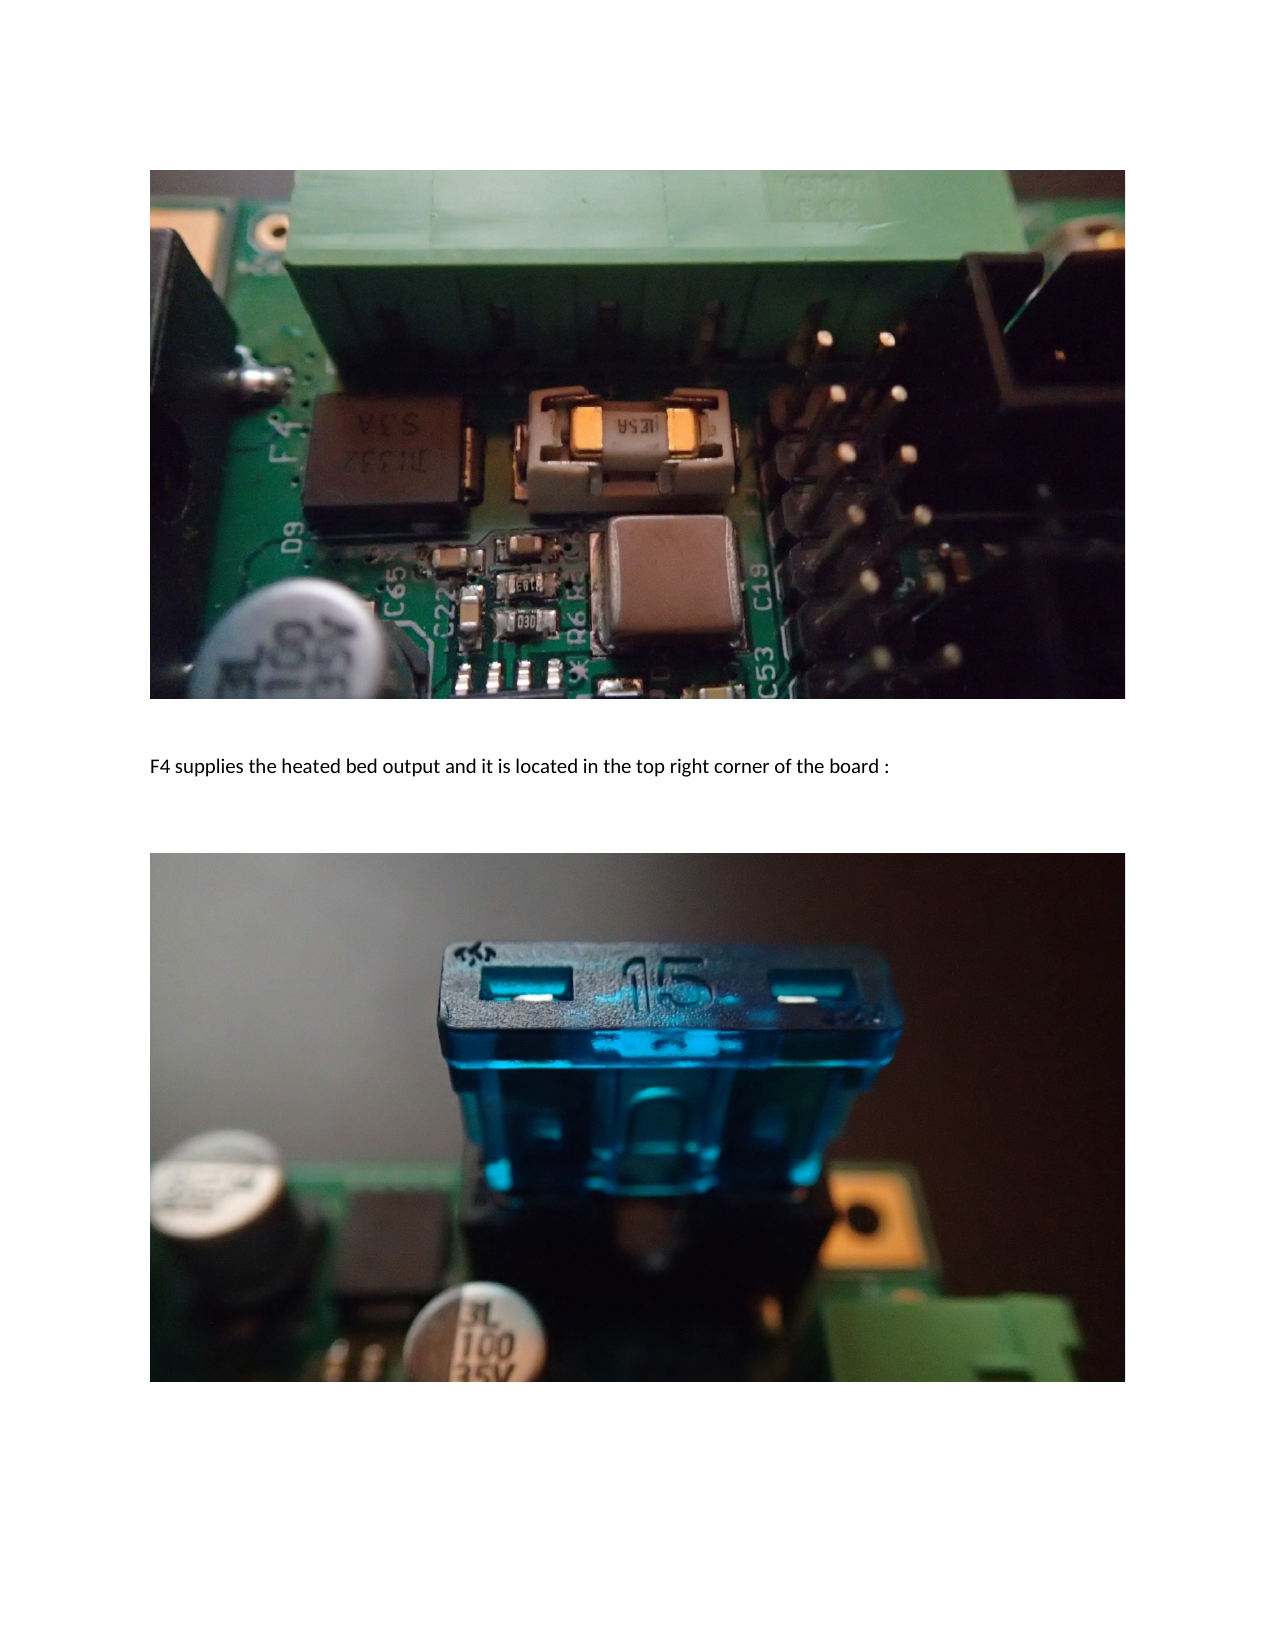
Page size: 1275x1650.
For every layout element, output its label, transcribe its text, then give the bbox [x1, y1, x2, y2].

text F4 supplies the heated bed output and it is located in the top right corner of the board : [150, 753, 1125, 778]
